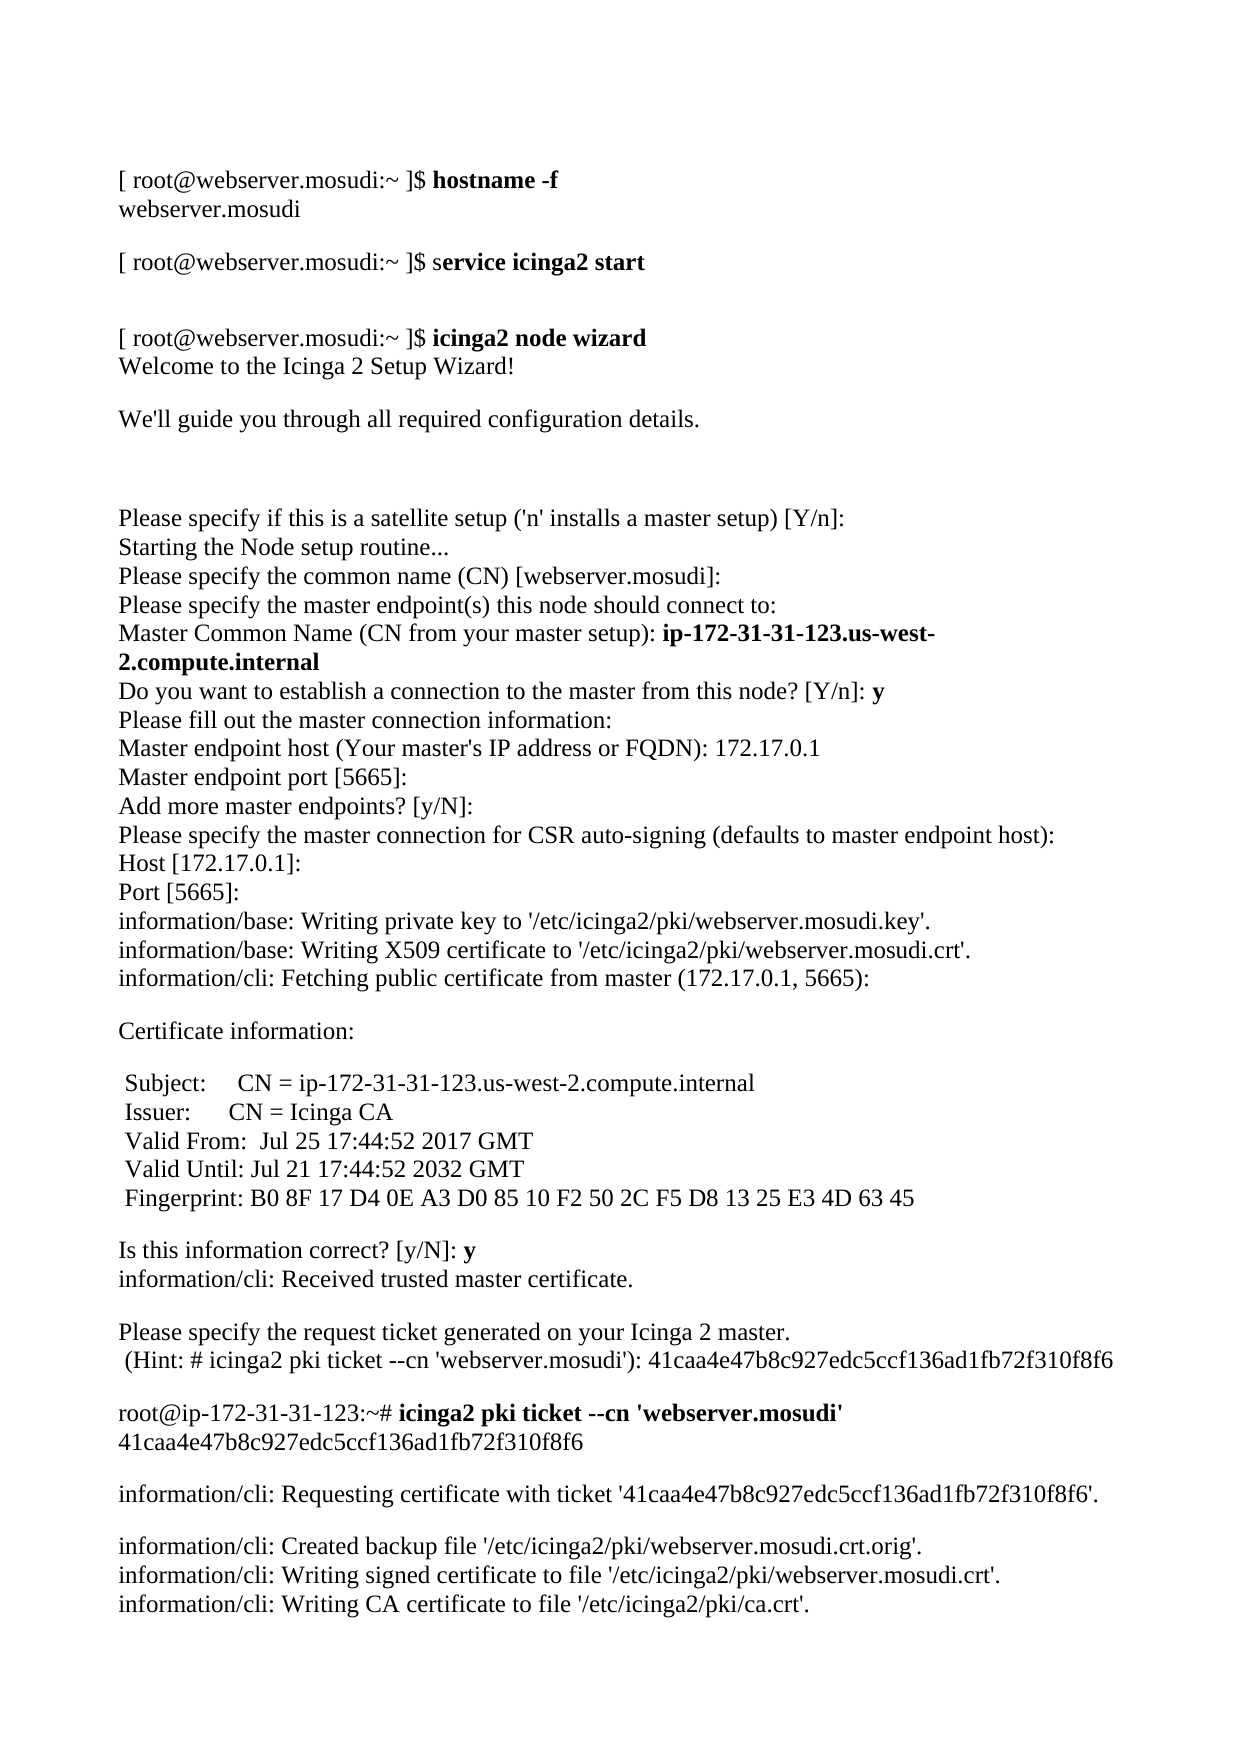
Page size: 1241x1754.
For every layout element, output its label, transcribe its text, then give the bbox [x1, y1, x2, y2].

text information/cli: Created backup file '/etc/icinga2/pki/webserver.mosudi.crt.orig'. [118, 1531, 1122, 1560]
text information/cli: Writing signed certificate to file '/etc/icinga2/pki/webserver.mosudi.crt'. [118, 1560, 1122, 1589]
text Fingerprint: B0 8F 17 D4 0E A3 D0 85 10 F2 50 2C F5 D8 13 25 E3 4D 63 45 [118, 1183, 1122, 1212]
text Do you want to establish a connection to the master from this node? [Y/n]: y [118, 676, 1122, 705]
text 41caa4e47b8c927edc5ccf136ad1fb72f310f8f6 [118, 1427, 1122, 1455]
text We'll guide you through all required configuration details. [118, 404, 1122, 432]
text webserver.mosudi [118, 194, 1122, 223]
text Please specify the master connection for CSR auto-signing (defaults to master endpoint host): [118, 820, 1122, 848]
text Please specify if this is a satellite setup ('n' installs a master setup) [Y/n]: [118, 503, 1122, 532]
text Master endpoint host (Your master's IP address or FQDN): 172.17.0.1 [118, 733, 1122, 762]
text [ root@webserver.mosudi:~ ]$ hostname -f [118, 165, 1122, 194]
text Welcome to the Icinga 2 Setup Wizard! [118, 351, 1122, 380]
text Starting the Node setup routine... [118, 532, 1122, 561]
text Issuer: CN = Icinga CA [118, 1097, 1122, 1126]
text information/base: Writing X509 certificate to '/etc/icinga2/pki/webserver.mosudi.crt'. [118, 935, 1122, 963]
text information/cli: Fetching public certificate from master (172.17.0.1, 5665): [118, 963, 1122, 992]
text Valid From: Jul 25 17:44:52 2017 GMT [118, 1126, 1122, 1154]
text information/cli: Received trusted master certificate. [118, 1264, 1122, 1293]
text Master Common Name (CN from your master setup): ip-172-31-31-123.us-west-2.compute.internal [118, 618, 1122, 676]
text Port [5665]: [118, 877, 1122, 906]
text Please specify the common name (CN) [webserver.mosudi]: [118, 561, 1122, 590]
text Host [172.17.0.1]: [118, 848, 1122, 877]
text information/base: Writing private key to '/etc/icinga2/pki/webserver.mosudi.key'. [118, 906, 1122, 935]
text Is this information correct? [y/N]: y [118, 1236, 1122, 1264]
text Please specify the request ticket generated on your Icinga 2 master. [118, 1317, 1122, 1346]
text Master endpoint port [5665]: [118, 762, 1122, 791]
text Subject: CN = ip-172-31-31-123.us-west-2.compute.internal [118, 1068, 1122, 1097]
text [ root@webserver.mosudi:~ ]$ service icinga2 start [118, 247, 1122, 275]
text information/cli: Requesting certificate with ticket '41caa4e47b8c927edc5ccf136ad1fb72f310f8f6'. [118, 1479, 1122, 1508]
text information/cli: Writing CA certificate to file '/etc/icinga2/pki/ca.crt'. [118, 1589, 1122, 1618]
text Please specify the master endpoint(s) this node should connect to: [118, 590, 1122, 618]
text Add more master endpoints? [y/N]: [118, 791, 1122, 820]
text (Hint: # icinga2 pki ticket --cn 'webserver.mosudi'): 41caa4e47b8c927edc5ccf136ad1fb72f310f8f6 [118, 1346, 1122, 1374]
text [ root@webserver.mosudi:~ ]$ icinga2 node wizard [118, 323, 1122, 351]
text Please fill out the master connection information: [118, 705, 1122, 733]
text root@ip-172-31-31-123:~# icinga2 pki ticket --cn 'webserver.mosudi' [118, 1398, 1122, 1427]
text Certificate information: [118, 1016, 1122, 1044]
text Valid Until: Jul 21 17:44:52 2032 GMT [118, 1154, 1122, 1183]
